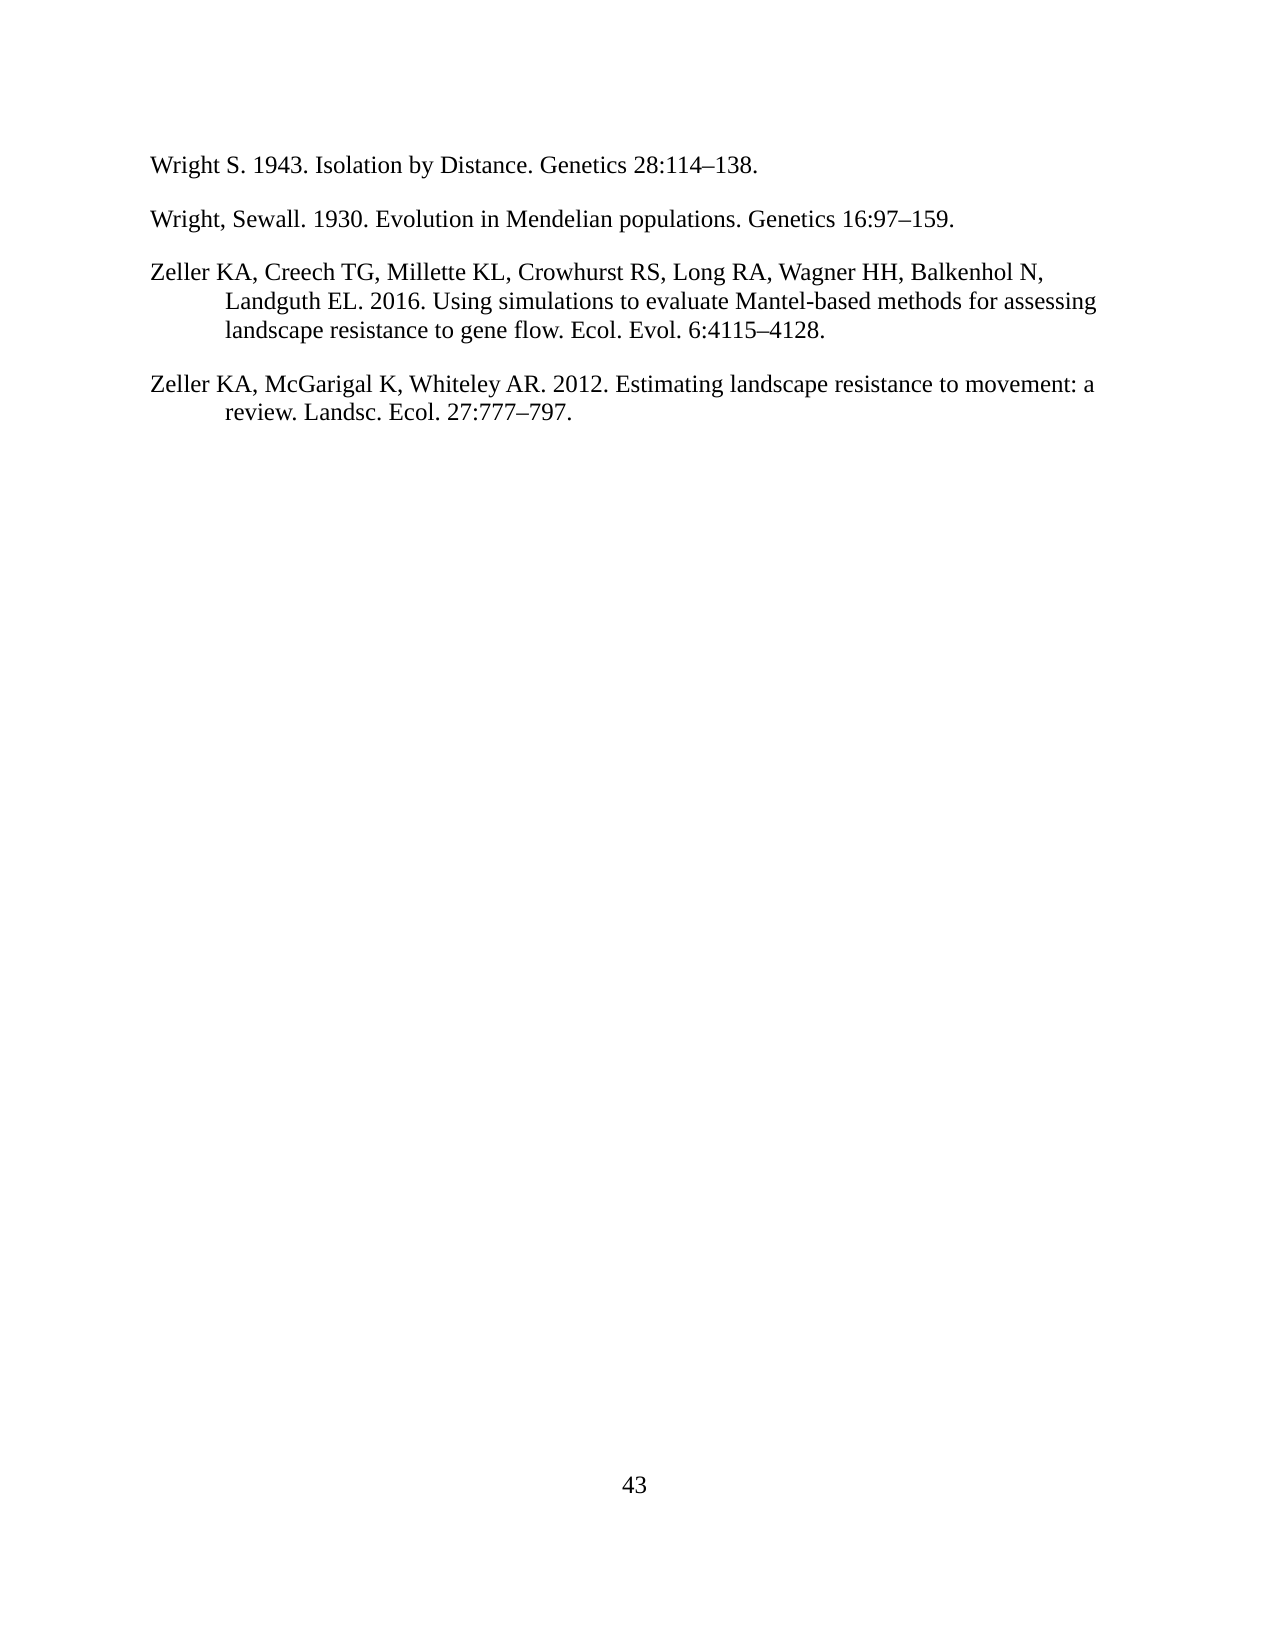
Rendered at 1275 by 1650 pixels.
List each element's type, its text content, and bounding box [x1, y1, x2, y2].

text Zeller KA, Creech TG, Millette KL, Crowhurst RS, Long RA, Wagner HH, Balkenhol N, Landguth EL. 2016. Using simulations to evaluate Mantel-based methods for assessing landscape resistance to gene flow. Ecol. Evol. 6:4115–4128. [150, 257, 1125, 344]
text Wright S. 1943. Isolation by Distance. Genetics 28:114–138. [150, 150, 1125, 179]
text Zeller KA, McGarigal K, Whiteley AR. 2012. Estimating landscape resistance to movement: a review. Landsc. Ecol. 27:777–797. [150, 369, 1125, 426]
text Wright, Sewall. 1930. Evolution in Mendelian populations. Genetics 16:97–159. [150, 204, 1125, 232]
